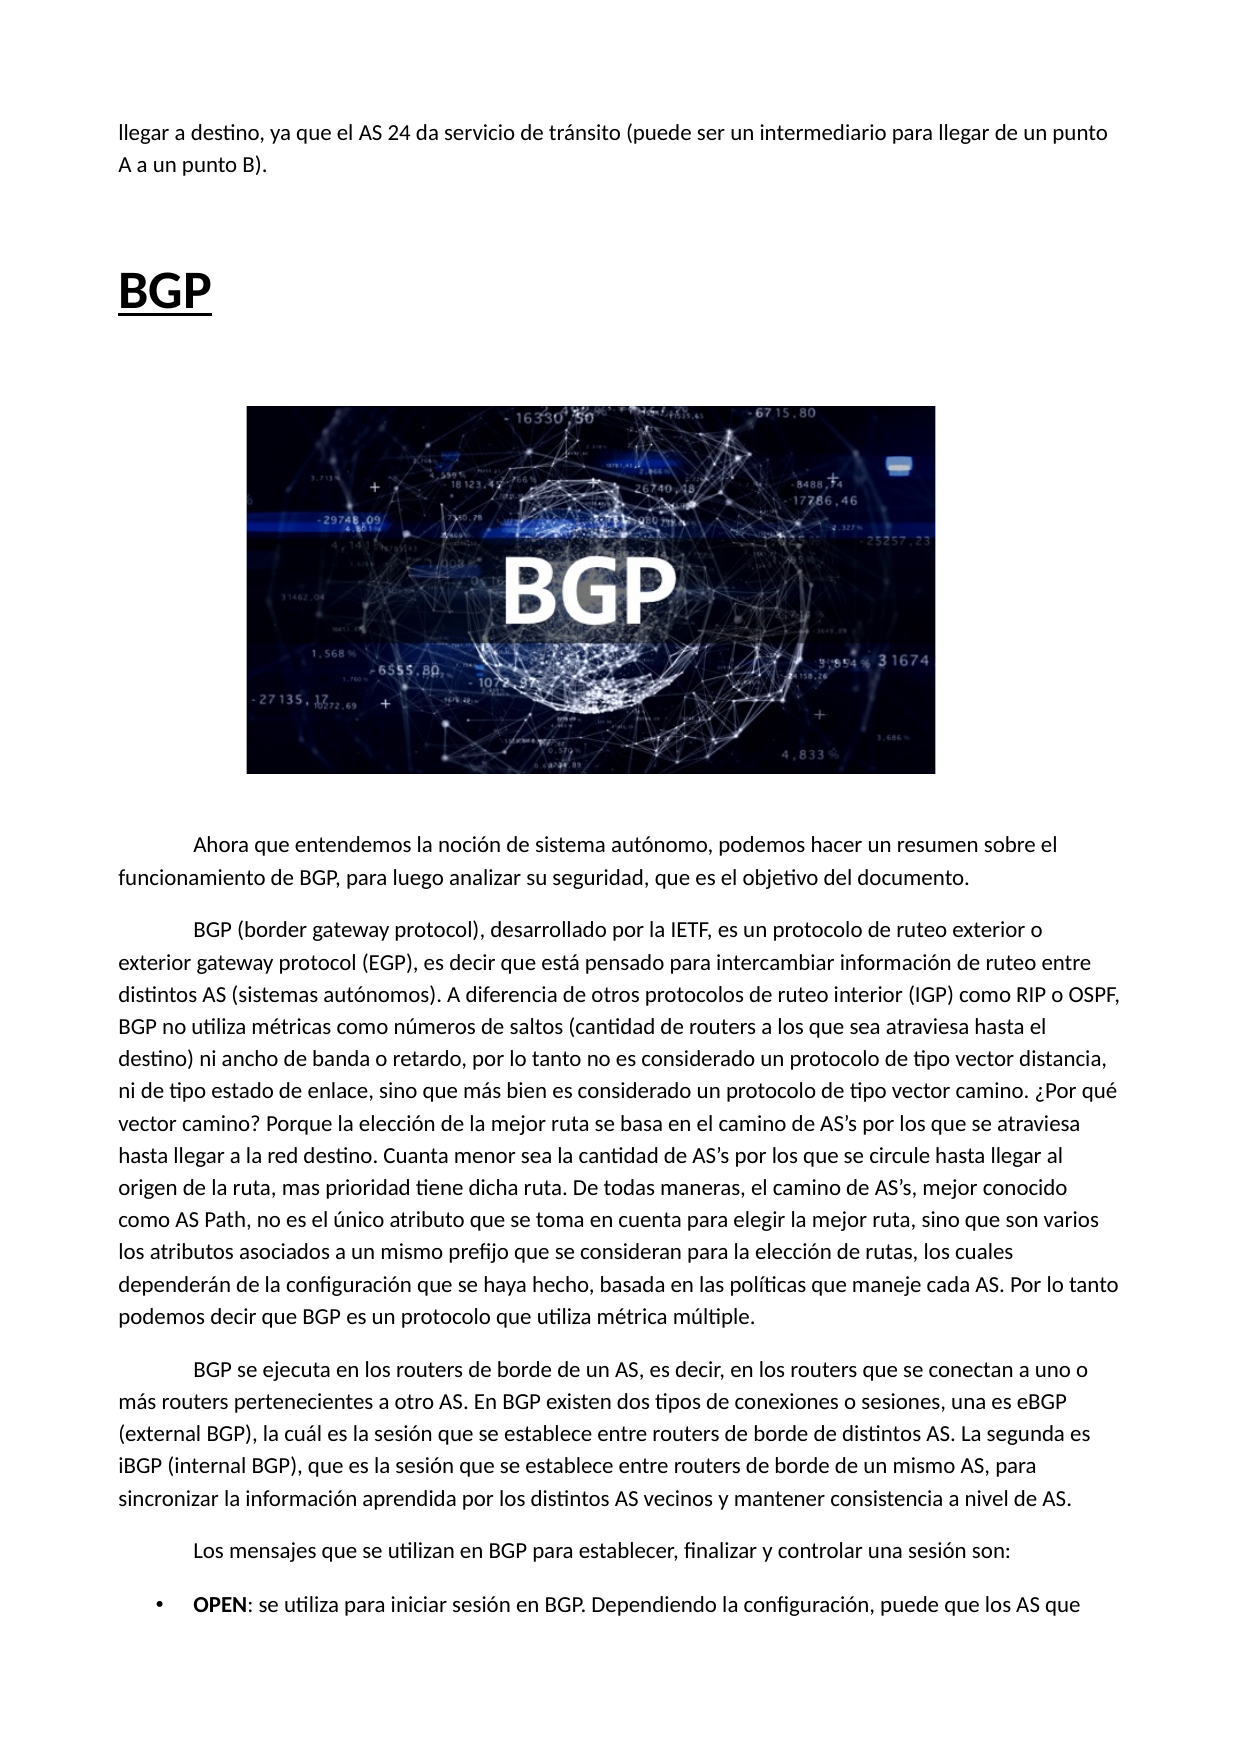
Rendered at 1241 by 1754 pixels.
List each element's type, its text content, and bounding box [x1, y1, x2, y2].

text Ahora que entendemos la noción de sistema autónomo, podemos hacer un resumen sobre el funcionamiento de BGP, para luego analizar su seguridad, que es el objetivo del documento. [118, 830, 1122, 891]
list OPEN: se utiliza para iniciar sesión en BGP. Dependiendo la configuración, puede que los AS que [156, 1590, 1122, 1618]
text BGP (border gateway protocol), desarrollado por la IETF, es un protocolo de ruteo exterior o exterior gateway protocol (EGP), es decir que está pensado para intercambiar información de ruteo entre distintos AS (sistemas autónomos). A diferencia de otros protocolos de ruteo interior (IGP) como RIP o OSPF, BGP no utiliza métricas como números de saltos (cantidad de routers a los que sea atraviesa hasta el destino) ni ancho de banda o retardo, por lo tanto no es considerado un protocolo de tipo vector distancia, ni de tipo estado de enlace, sino que más bien es considerado un protocolo de tipo vector camino. ¿Por qué vector camino? Porque la elección de la mejor ruta se basa en el camino de AS’s por los que se atraviesa hasta llegar a la red destino. Cuanta menor sea la cantidad de AS’s por los que se circule hasta llegar al origen de la ruta, mas prioridad tiene dicha ruta. De todas maneras, el camino de AS’s, mejor conocido como AS Path, no es el único atributo que se toma en cuenta para elegir la mejor ruta, sino que son varios los atributos asociados a un mismo prefijo que se consideran para la elección de rutas, los cuales dependerán de la configuración que se haya hecho, basada en las políticas que maneje cada AS. Por lo tanto podemos decir que BGP es un protocolo que utiliza métrica múltiple. [118, 916, 1122, 1330]
text llegar a destino, ya que el AS 24 da servicio de tránsito (puede ser un intermediario para llegar de un punto A a un punto B). [118, 118, 1122, 178]
text Los mensajes que se utilizan en BGP para establecer, finalizar y controlar una sesión son: [118, 1537, 1122, 1565]
text BGP [118, 256, 1122, 322]
text BGP se ejecuta en los routers de borde de un AS, es decir, en los routers que se conectan a uno o más routers pertenecientes a otro AS. En BGP existen dos tipos de conexiones o sesiones, una es eBGP (external BGP), la cuál es la sesión que se establece entre routers de borde de distintos AS. La segunda es iBGP (internal BGP), que es la sesión que se establece entre routers de borde de un mismo AS, para sincronizar la información aprendida por los distintos AS vecinos y mantener consistencia a nivel de AS. [118, 1355, 1122, 1512]
picture [246, 406, 936, 774]
